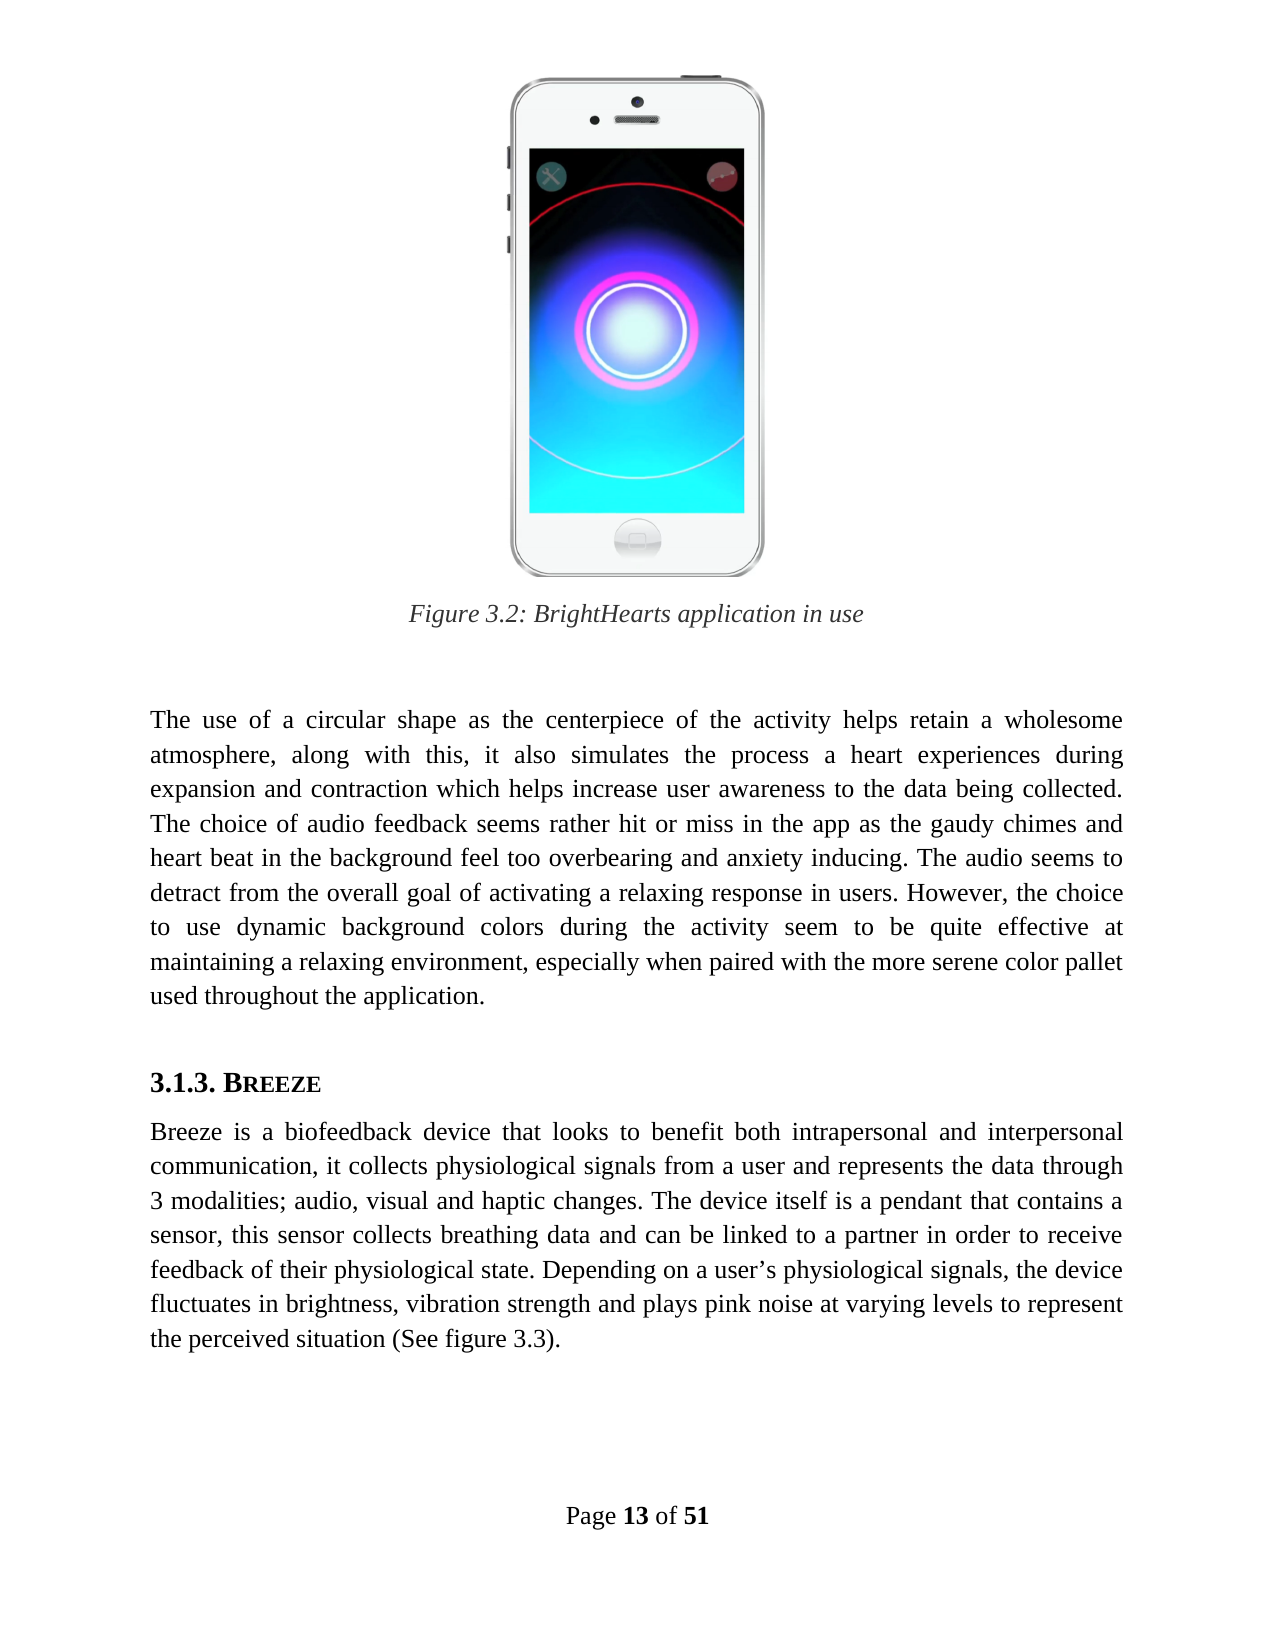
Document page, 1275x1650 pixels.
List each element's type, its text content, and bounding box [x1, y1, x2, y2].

text Breeze is a biofeedback device that looks to benefit both intrapersonal and interpersonal communication, it collects physiological signals from a user and represents the data through 3 modalities; audio, visual and haptic changes. The device itself is a pendant that contains a sensor, this sensor collects breathing data and can be linked to a partner in order to receive feedback of their physiological state. Depending on a user’s physiological signals, the device fluctuates in brightness, vibration strength and plays pink noise at varying levels to represent the perceived situation (See figure 3.3). [150, 1116, 1125, 1353]
text The use of a circular shape as the centerpiece of the activity helps retain a wholesome atmosphere, along with this, it also simulates the process a heart experiences during expansion and contraction which helps increase user awareness to the data being collected. The choice of audio feedback seems rather hit or miss in the app as the gaudy chimes and heart beat in the background feel too overbearing and anxiety inducing. The audio seems to detract from the overall goal of activating a relaxing response in users. However, the choice to use dynamic background colors during the activity seem to be quite effective at maintaining a relaxing environment, especially when paired with the more serene color pallet used throughout the application. [150, 704, 1125, 1010]
text Figure 3.2: BrightHearts application in use [150, 598, 1125, 628]
subtitle 3.1.3. Breeze [150, 1065, 1125, 1098]
